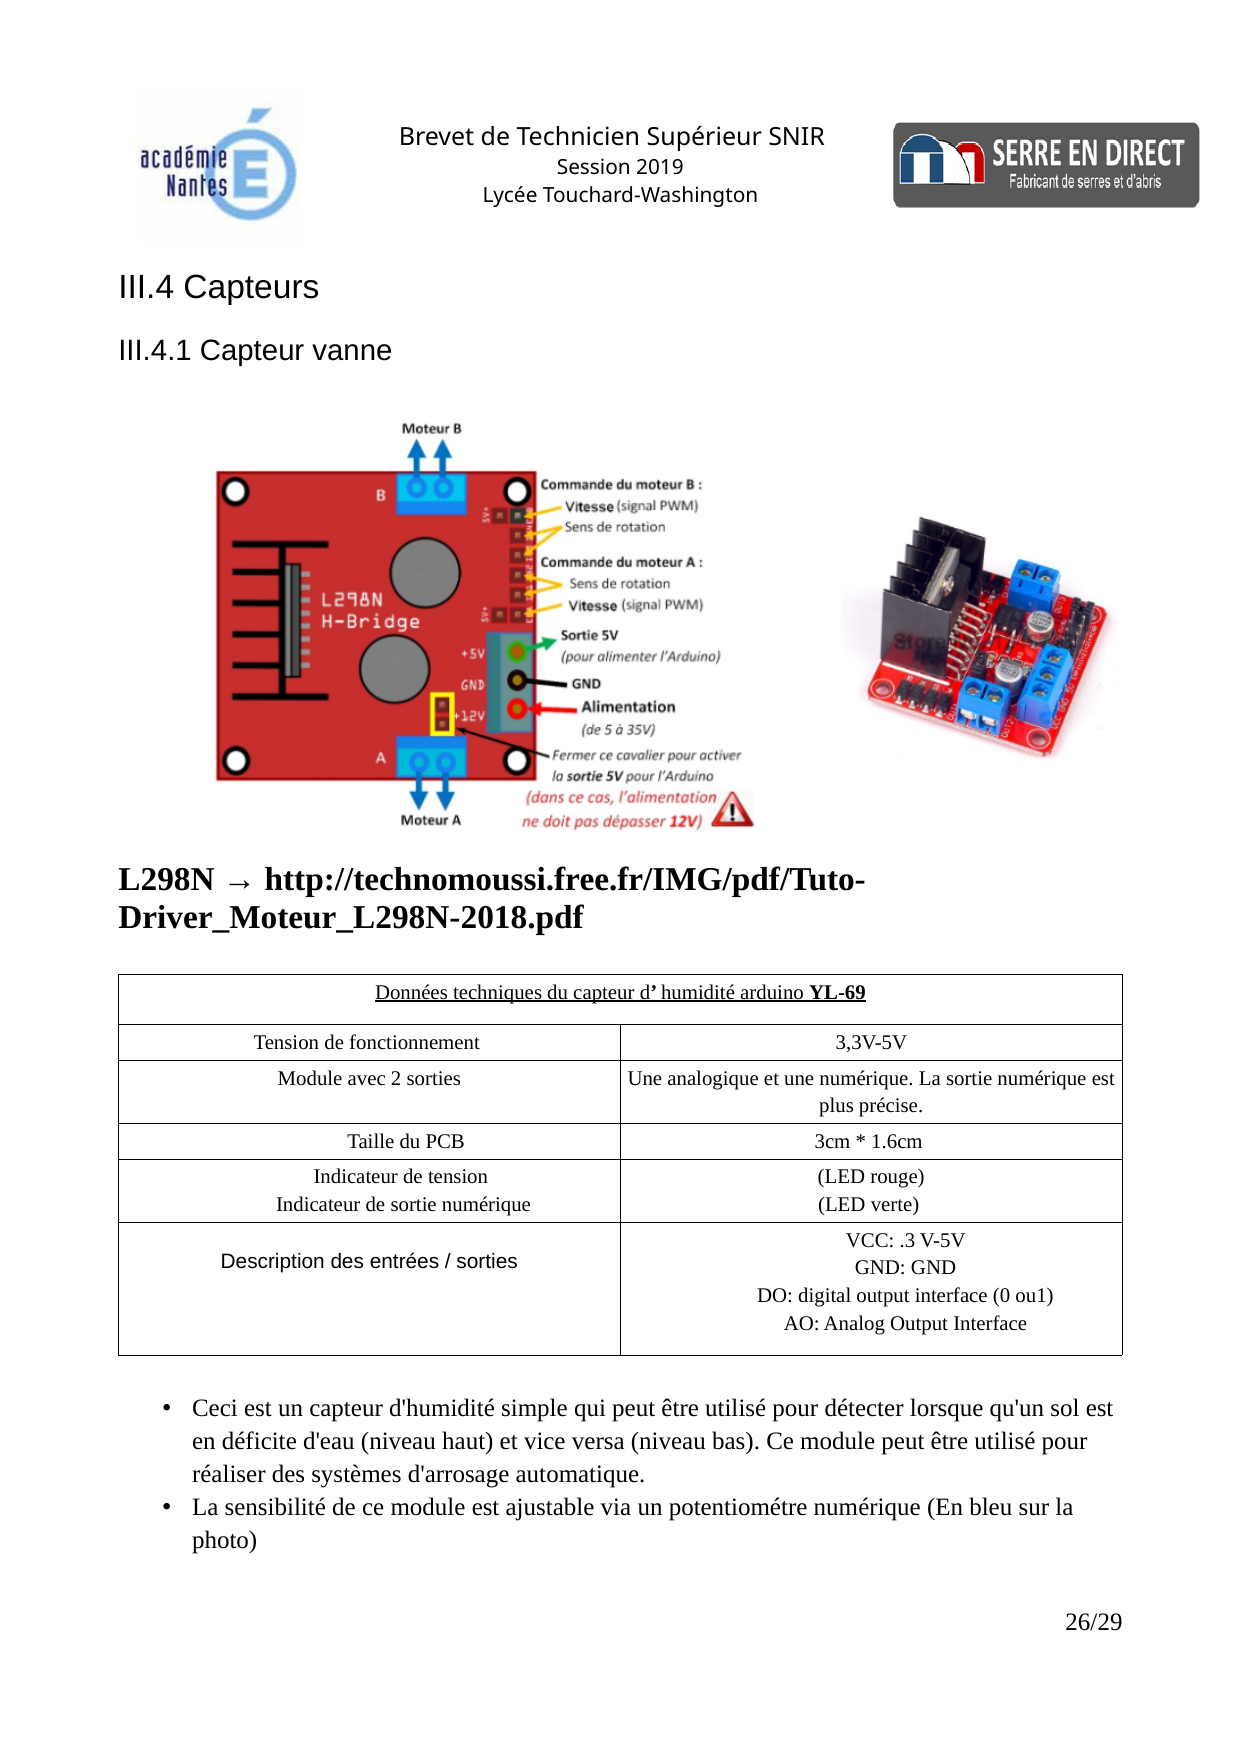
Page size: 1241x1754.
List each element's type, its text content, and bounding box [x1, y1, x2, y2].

list La sensibilité de ce module est ajustable via un potentiométre numérique (En bleu sur la photo) [162, 1492, 1122, 1554]
list Ceci est un capteur d'humidité simple qui peut être utilisé pour détecter lorsque qu'un sol est en déficite d'eau (niveau haut) et vice versa (niveau bas). Ce module peut être utilisé pour réaliser des systèmes d'arrosage automatique. [162, 1393, 1122, 1488]
table_cell Description des entrées / sorties [119, 1223, 620, 1355]
table_cell Module avec 2 sorties [119, 1061, 620, 1123]
table_cell Une analogique et une numérique. La sortie numérique est plus précise. [621, 1061, 1122, 1123]
table_cell 3,3V-5V [621, 1025, 1122, 1060]
table_header Données techniques du capteur d’ humidité arduino YL-69 [119, 975, 1122, 1024]
table_cell Tension de fonctionnement [119, 1025, 620, 1060]
picture [113, 86, 322, 248]
table_cell (LED rouge) (LED verte) [621, 1160, 1122, 1222]
text L298N → http://technomoussi.free.fr/IMG/pdf/Tuto-Driver_Moteur_L298N-2018.pdf [118, 379, 1122, 936]
subtitle III.4.1 Capteur vanne [118, 333, 1122, 367]
subtitle III.4 Capteurs [118, 267, 1122, 306]
table_cell Indicateur de tension Indicateur de sortie numérique [119, 1160, 620, 1222]
table_cell 3cm * 1.6cm [621, 1124, 1122, 1158]
picture [888, 120, 1203, 212]
picture [155, 410, 1159, 859]
table_cell Taille du PCB [119, 1124, 620, 1158]
table_cell VCC: .3 V-5V GND: GND DO: digital output interface (0 ou1) AO: Analog Output Interface [621, 1223, 1122, 1355]
